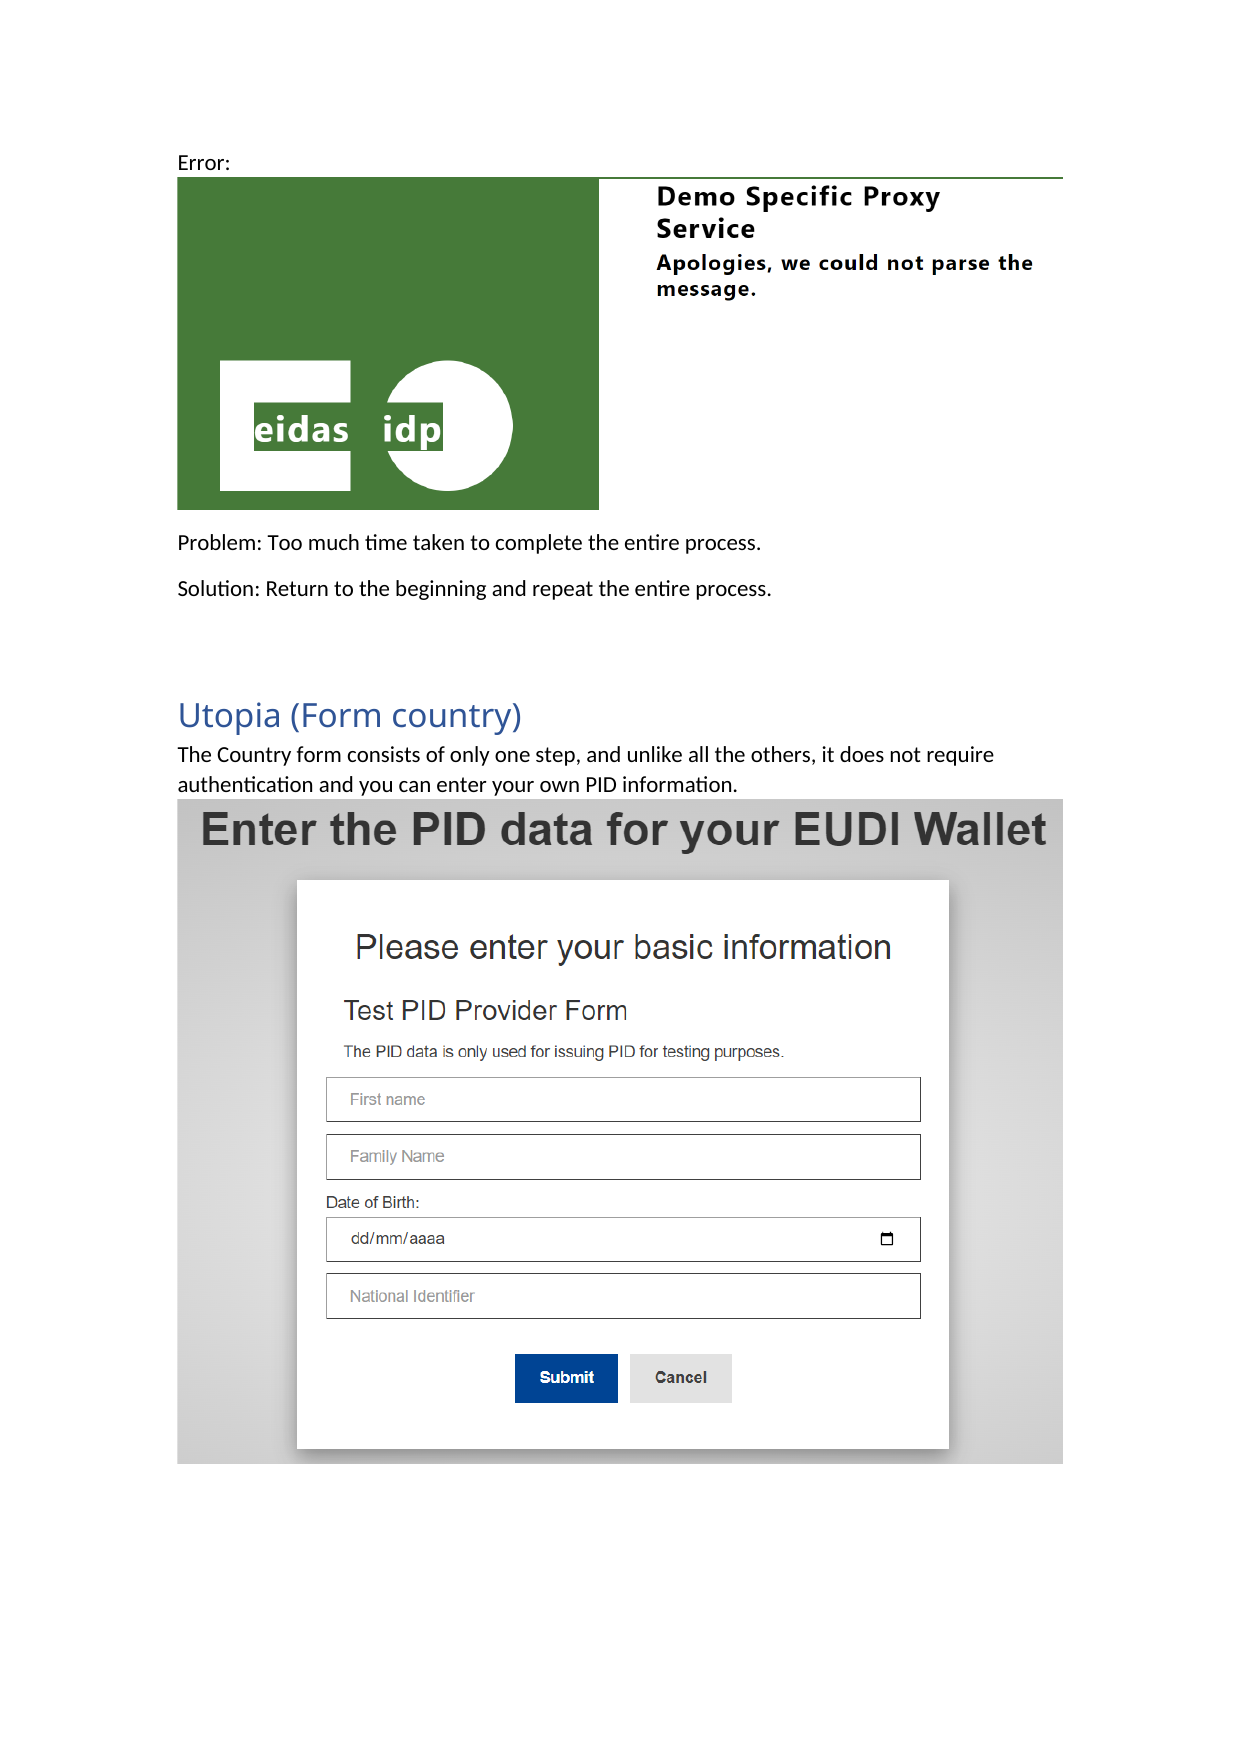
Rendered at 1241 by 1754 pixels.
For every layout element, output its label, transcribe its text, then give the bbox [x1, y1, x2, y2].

picture [177, 177, 1063, 510]
text Problem: Too much time taken to complete the entire process. [177, 528, 1063, 556]
text Solution: Return to the beginning and repeat the entire process. [177, 574, 1063, 602]
text Error: [177, 148, 1063, 177]
picture [177, 799, 1063, 1464]
subtitle Utopia (Form country) [177, 692, 1063, 737]
text The Country form consists of only one step, and unlike all the others, it does not require authentication and you can enter your own PID information. [177, 740, 1063, 799]
